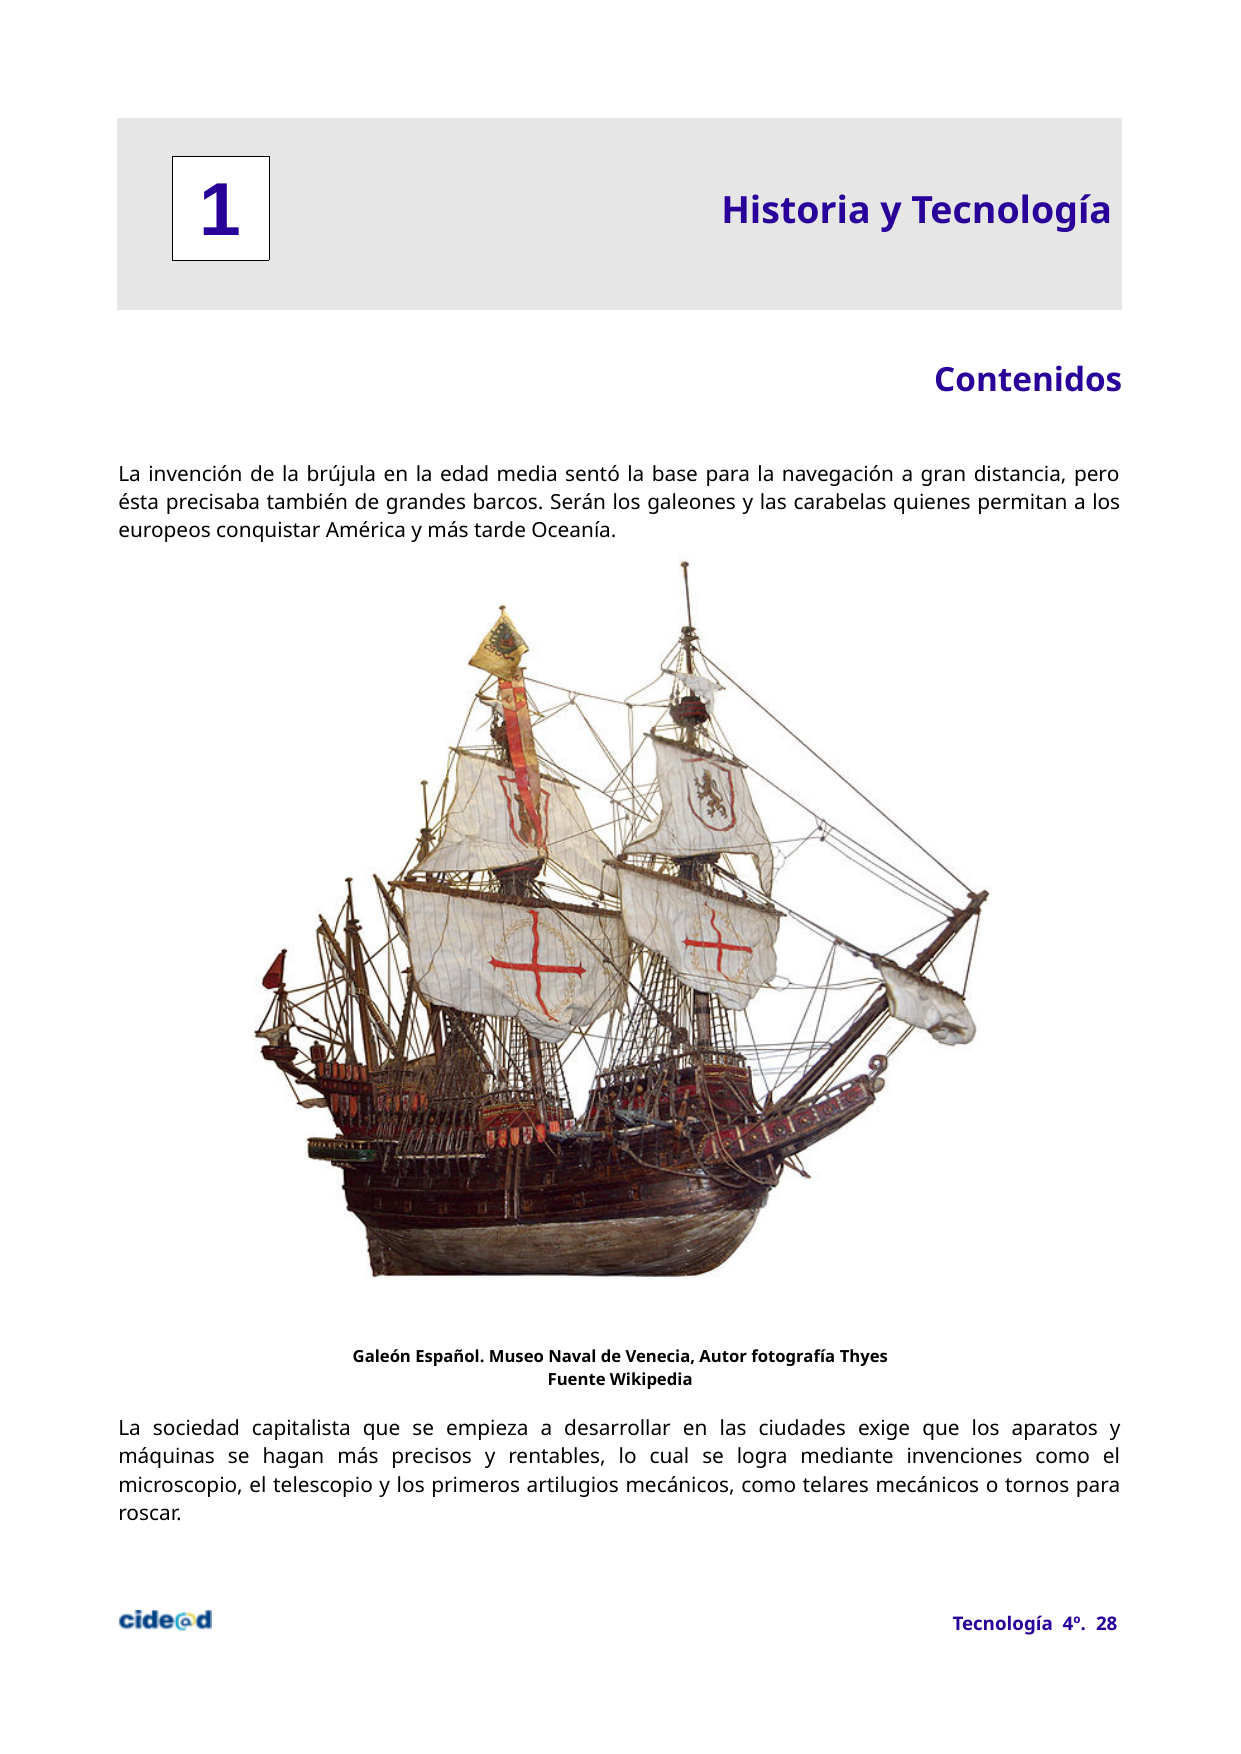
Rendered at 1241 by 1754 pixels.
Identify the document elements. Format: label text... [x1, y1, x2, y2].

text Contenidos [118, 356, 1122, 401]
text La sociedad capitalista que se empieza a desarrollar en las ciudades exige que los aparatos y máquinas se hagan más precisos y rentables, lo cual se logra mediante invenciones como el microscopio, el telescopio y los primeros artilugios mecánicos, como telares mecánicos o tornos para roscar. [118, 1413, 1122, 1527]
picture [244, 553, 1005, 1288]
table_header Historia y Tecnología [117, 118, 1122, 310]
text La invención de la brújula en la edad media sentó la base para la navegación a gran distancia, pero ésta precisaba también de grandes barcos. Serán los galeones y las carabelas quienes permitan a los europeos conquistar América y más tarde Oceanía. [118, 459, 1122, 544]
picture [118, 1610, 212, 1632]
text Galeón Español. Museo Naval de Venecia, Autor fotografía Thyes [118, 1345, 1122, 1368]
text Fuente Wikipedia [118, 1368, 1122, 1390]
